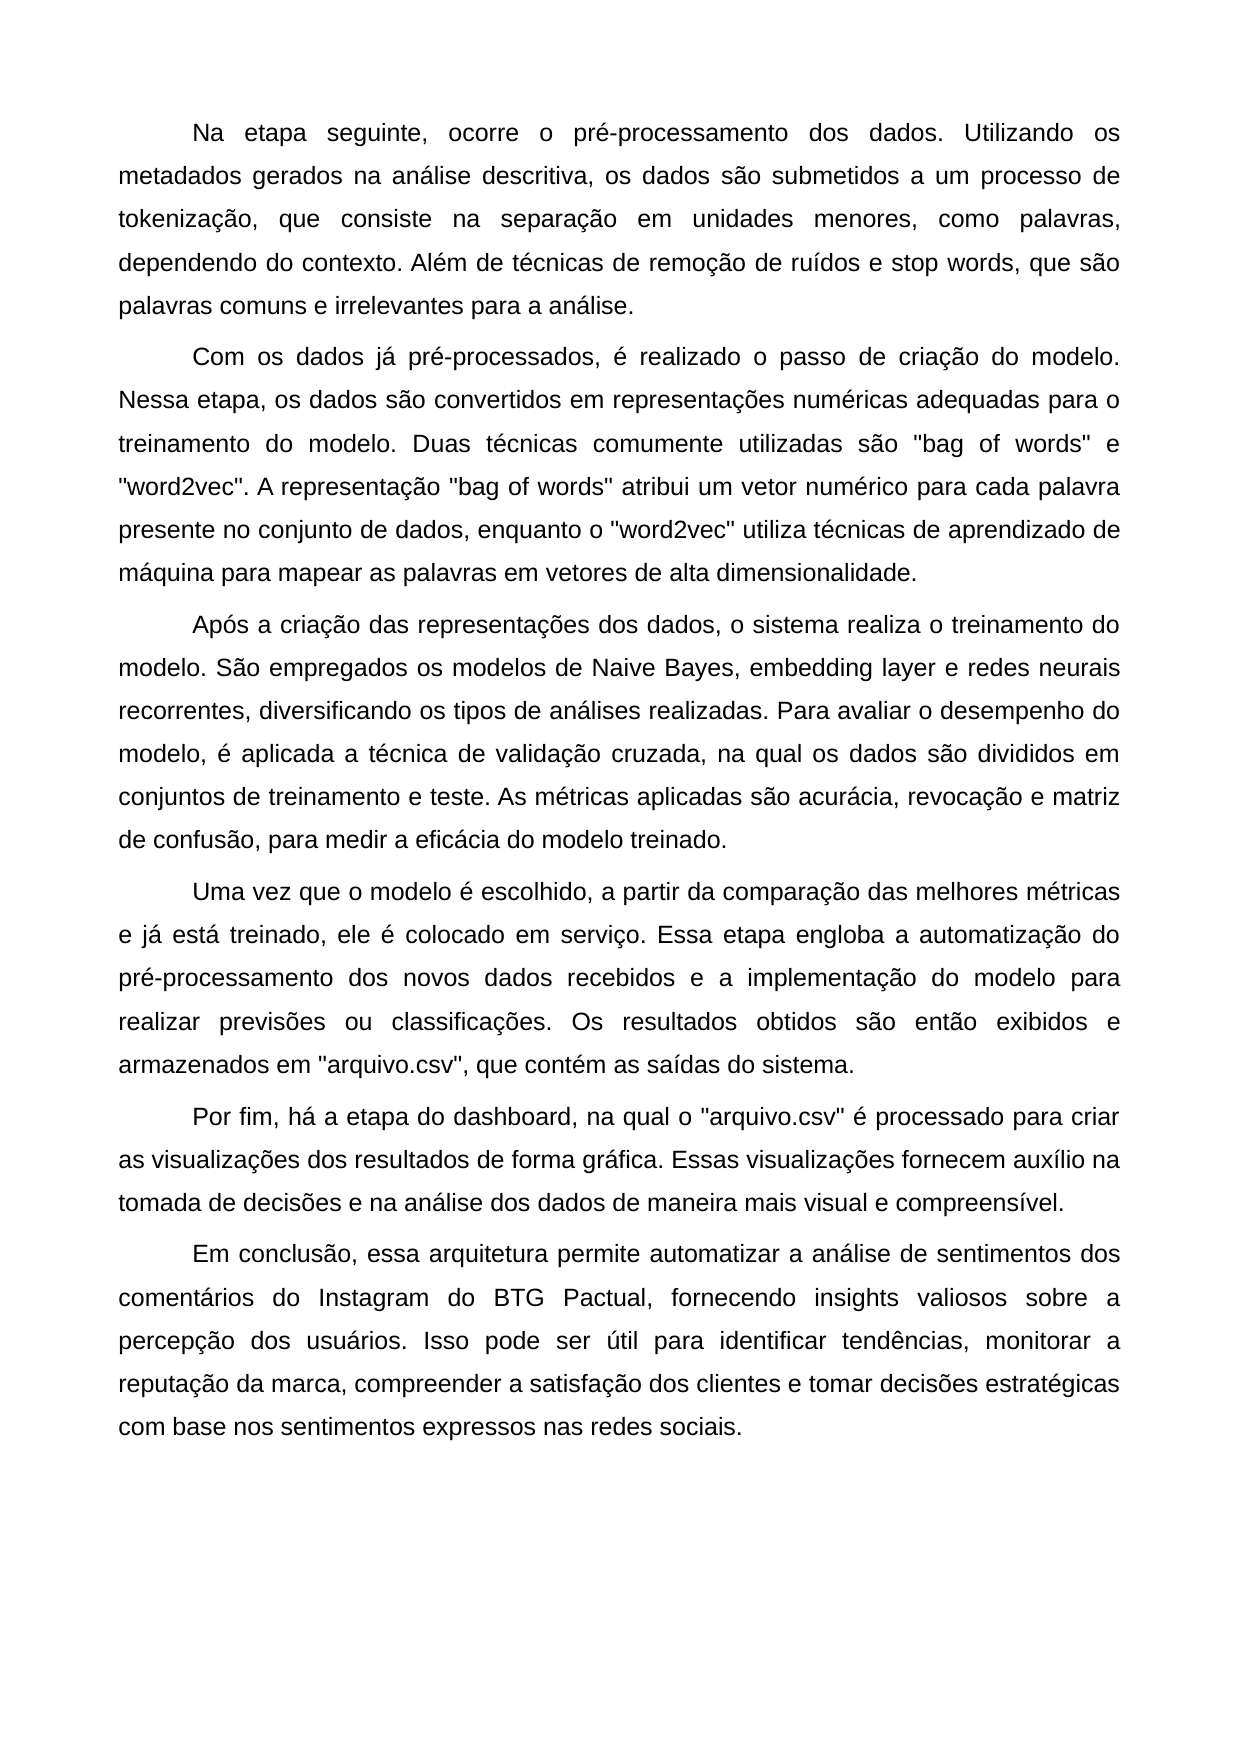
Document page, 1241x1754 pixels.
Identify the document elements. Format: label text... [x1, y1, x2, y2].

text Em conclusão, essa arquitetura permite automatizar a análise de sentimentos dos comentários do Instagram do BTG Pactual, fornecendo insights valiosos sobre a percepção dos usuários. Isso pode ser útil para identificar tendências, monitorar a reputação da marca, compreender a satisfação dos clientes e tomar decisões estratégicas com base nos sentimentos expressos nas redes sociais. [118, 1239, 1122, 1441]
text Uma vez que o modelo é escolhido, a partir da comparação das melhores métricas e já está treinado, ele é colocado em serviço. Essa etapa engloba a automatização do pré-processamento dos novos dados recebidos e a implementação do modelo para realizar previsões ou classificações. Os resultados obtidos são então exibidos e armazenados em "arquivo.csv", que contém as saídas do sistema. [118, 877, 1122, 1078]
text Por fim, há a etapa do dashboard, na qual o "arquivo.csv" é processado para criar as visualizações dos resultados de forma gráfica. Essas visualizações fornecem auxílio na tomada de decisões e na análise dos dados de maneira mais visual e compreensível. [118, 1101, 1122, 1216]
text Após a criação das representações dos dados, o sistema realiza o treinamento do modelo. São empregados os modelos de Naive Bayes, embedding layer e redes neurais recorrentes, diversificando os tipos de análises realizadas. Para avaliar o desempenho do modelo, é aplicada a técnica de validação cruzada, na qual os dados são divididos em conjuntos de treinamento e teste. As métricas aplicadas são acurácia, revocação e matriz de confusão, para medir a eficácia do modelo treinado. [118, 610, 1122, 854]
text Na etapa seguinte, ocorre o pré-processamento dos dados. Utilizando os metadados gerados na análise descritiva, os dados são submetidos a um processo de tokenização, que consiste na separação em unidades menores, como palavras, dependendo do contexto. Além de técnicas de remoção de ruídos e stop words, que são palavras comuns e irrelevantes para a análise. [118, 118, 1122, 319]
text Com os dados já pré-processados, é realizado o passo de criação do modelo. Nessa etapa, os dados são convertidos em representações numéricas adequadas para o treinamento do modelo. Duas técnicas comumente utilizadas são "bag of words" e "word2vec". A representação "bag of words" atribui um vetor numérico para cada palavra presente no conjunto de dados, enquanto o "word2vec" utiliza técnicas de aprendizado de máquina para mapear as palavras em vetores de alta dimensionalidade. [118, 342, 1122, 587]
